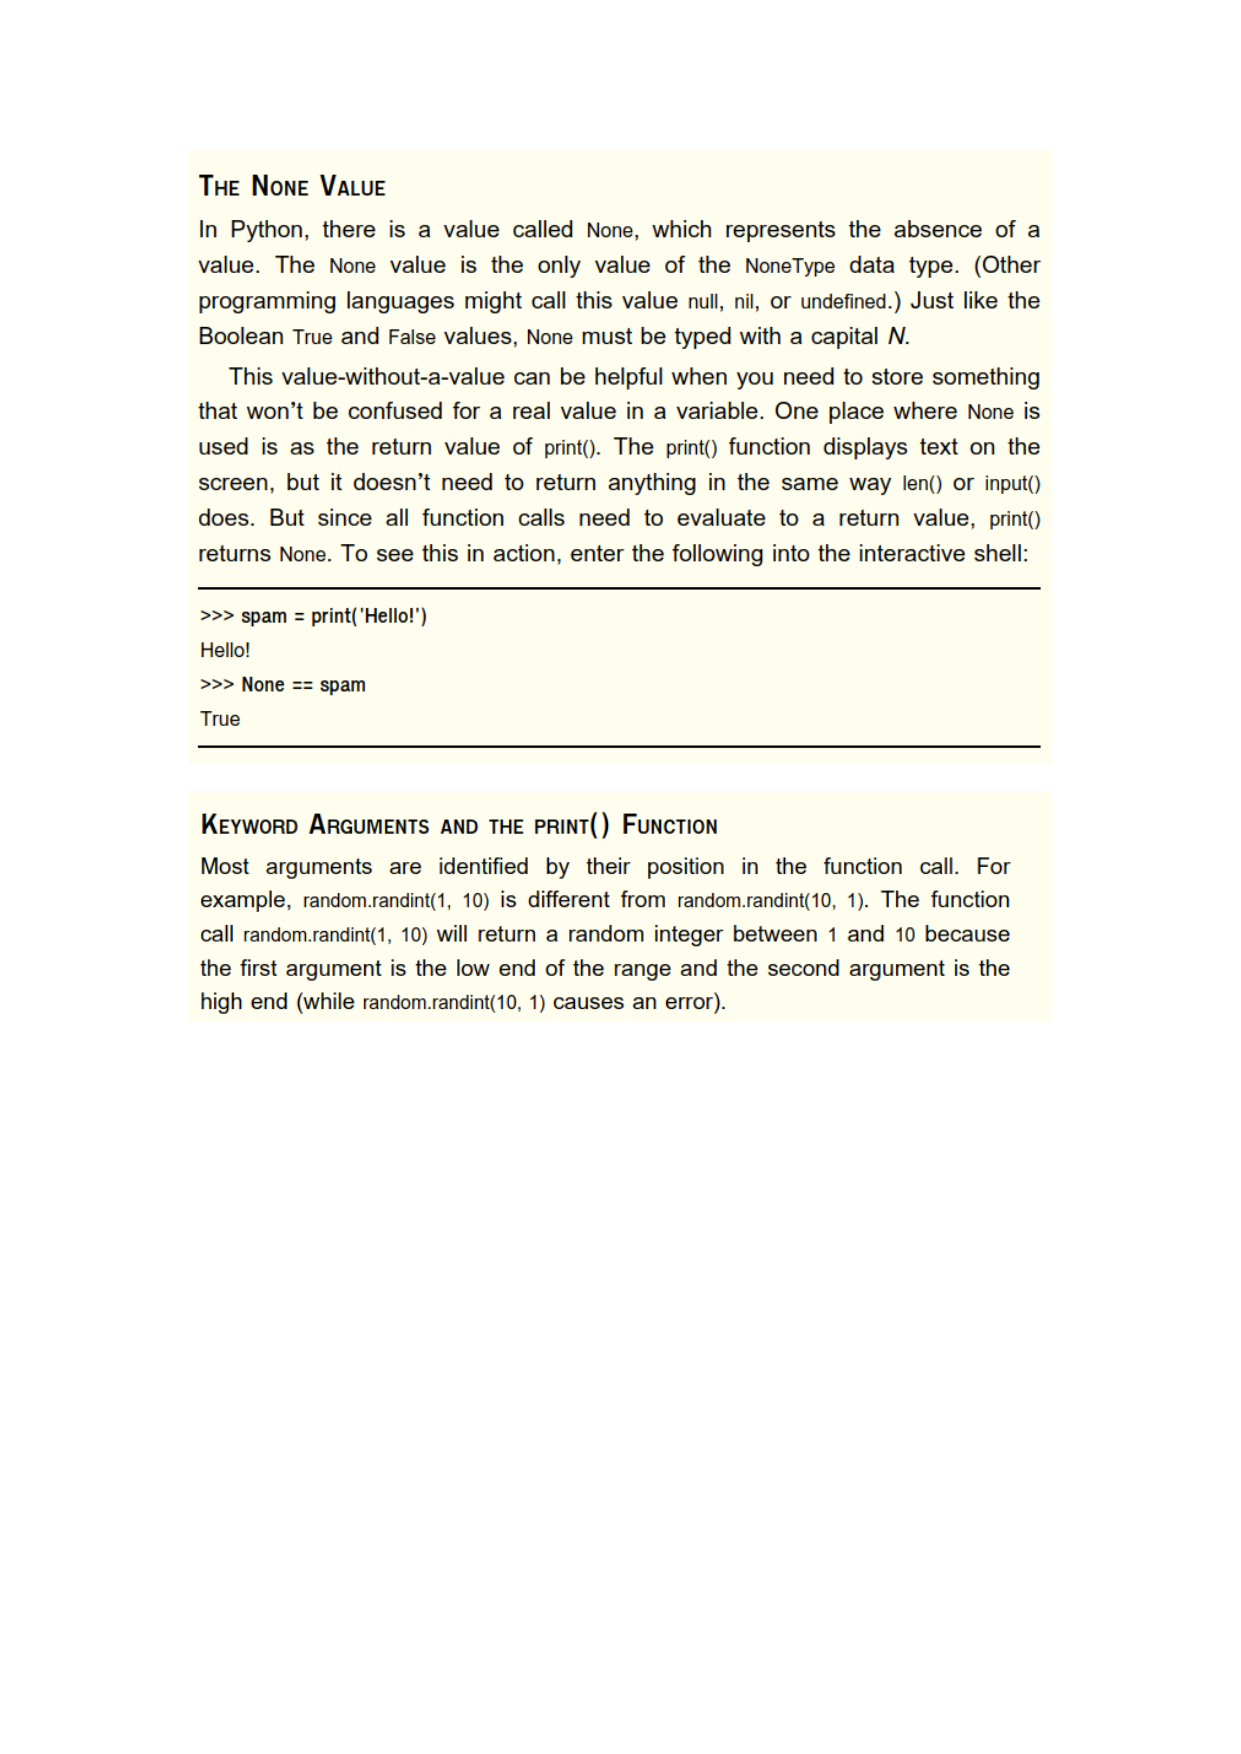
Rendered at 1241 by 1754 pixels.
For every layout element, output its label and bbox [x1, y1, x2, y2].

picture [187, 150, 1053, 764]
picture [187, 791, 1053, 1021]
